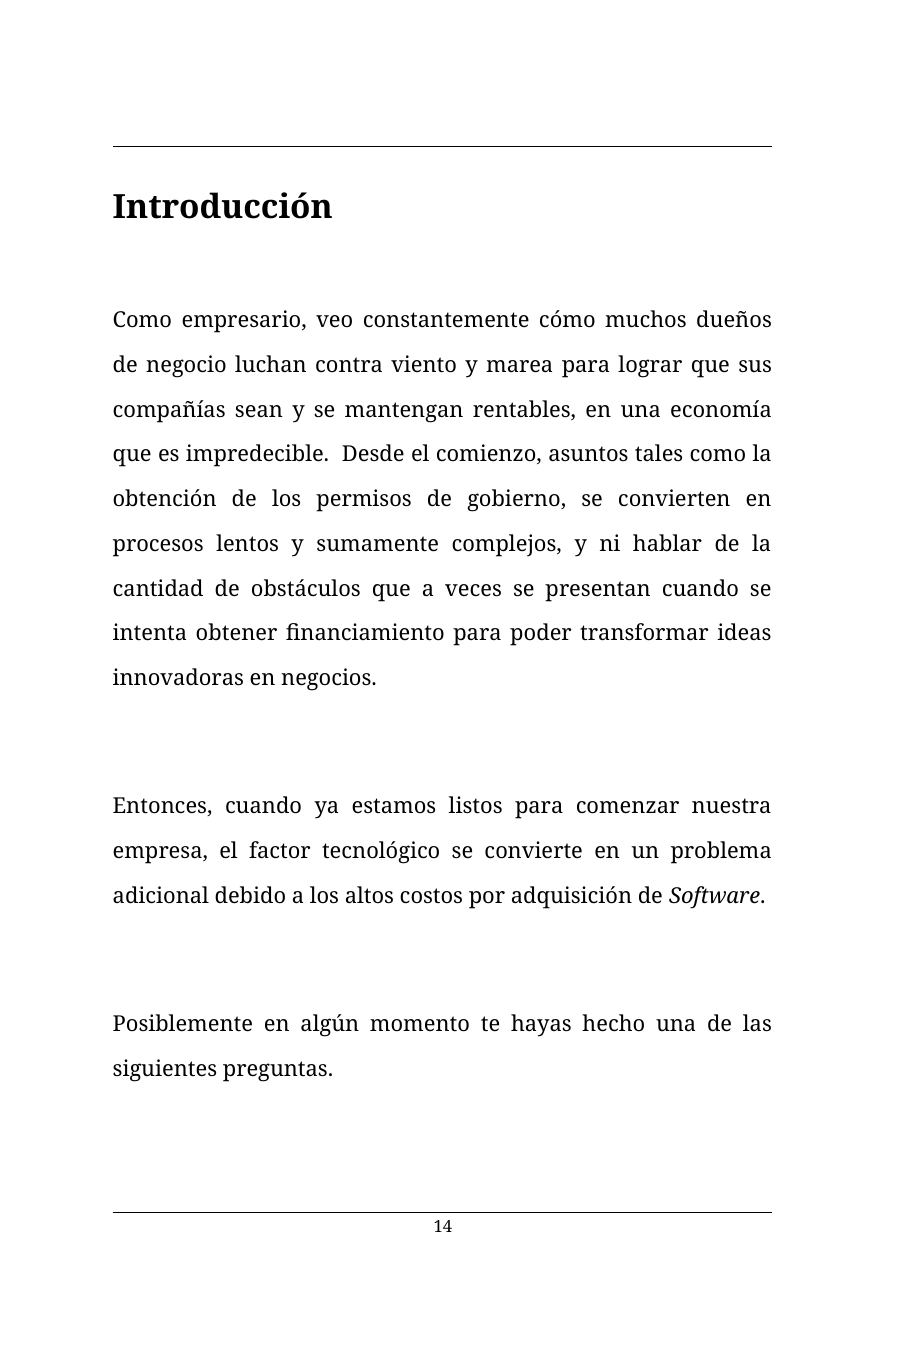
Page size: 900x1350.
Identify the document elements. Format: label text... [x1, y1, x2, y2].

text Posiblemente en algún momento te hayas hecho una de las siguientes preguntas. [112, 1008, 772, 1082]
text Entonces, cuando ya estamos listos para comenzar nuestra empresa, el factor tecnológico se convierte en un problema adicional debido a los altos costos por adquisición de Software. [112, 790, 772, 909]
subtitle Introducción [112, 183, 772, 229]
text Como empresario, veo constantemente cómo muchos dueños de negocio luchan contra viento y marea para lograr que sus compañías sean y se mantengan rentables, en una economía que es impredecible. Desde el comienzo, asuntos tales como la obtención de los permisos de gobierno, se convierten en procesos lentos y sumamente complejos, y ni hablar de la cantidad de obstáculos que a veces se presentan cuando se intenta obtener financiamiento para poder transformar ideas innovadoras en negocios. [112, 304, 772, 692]
